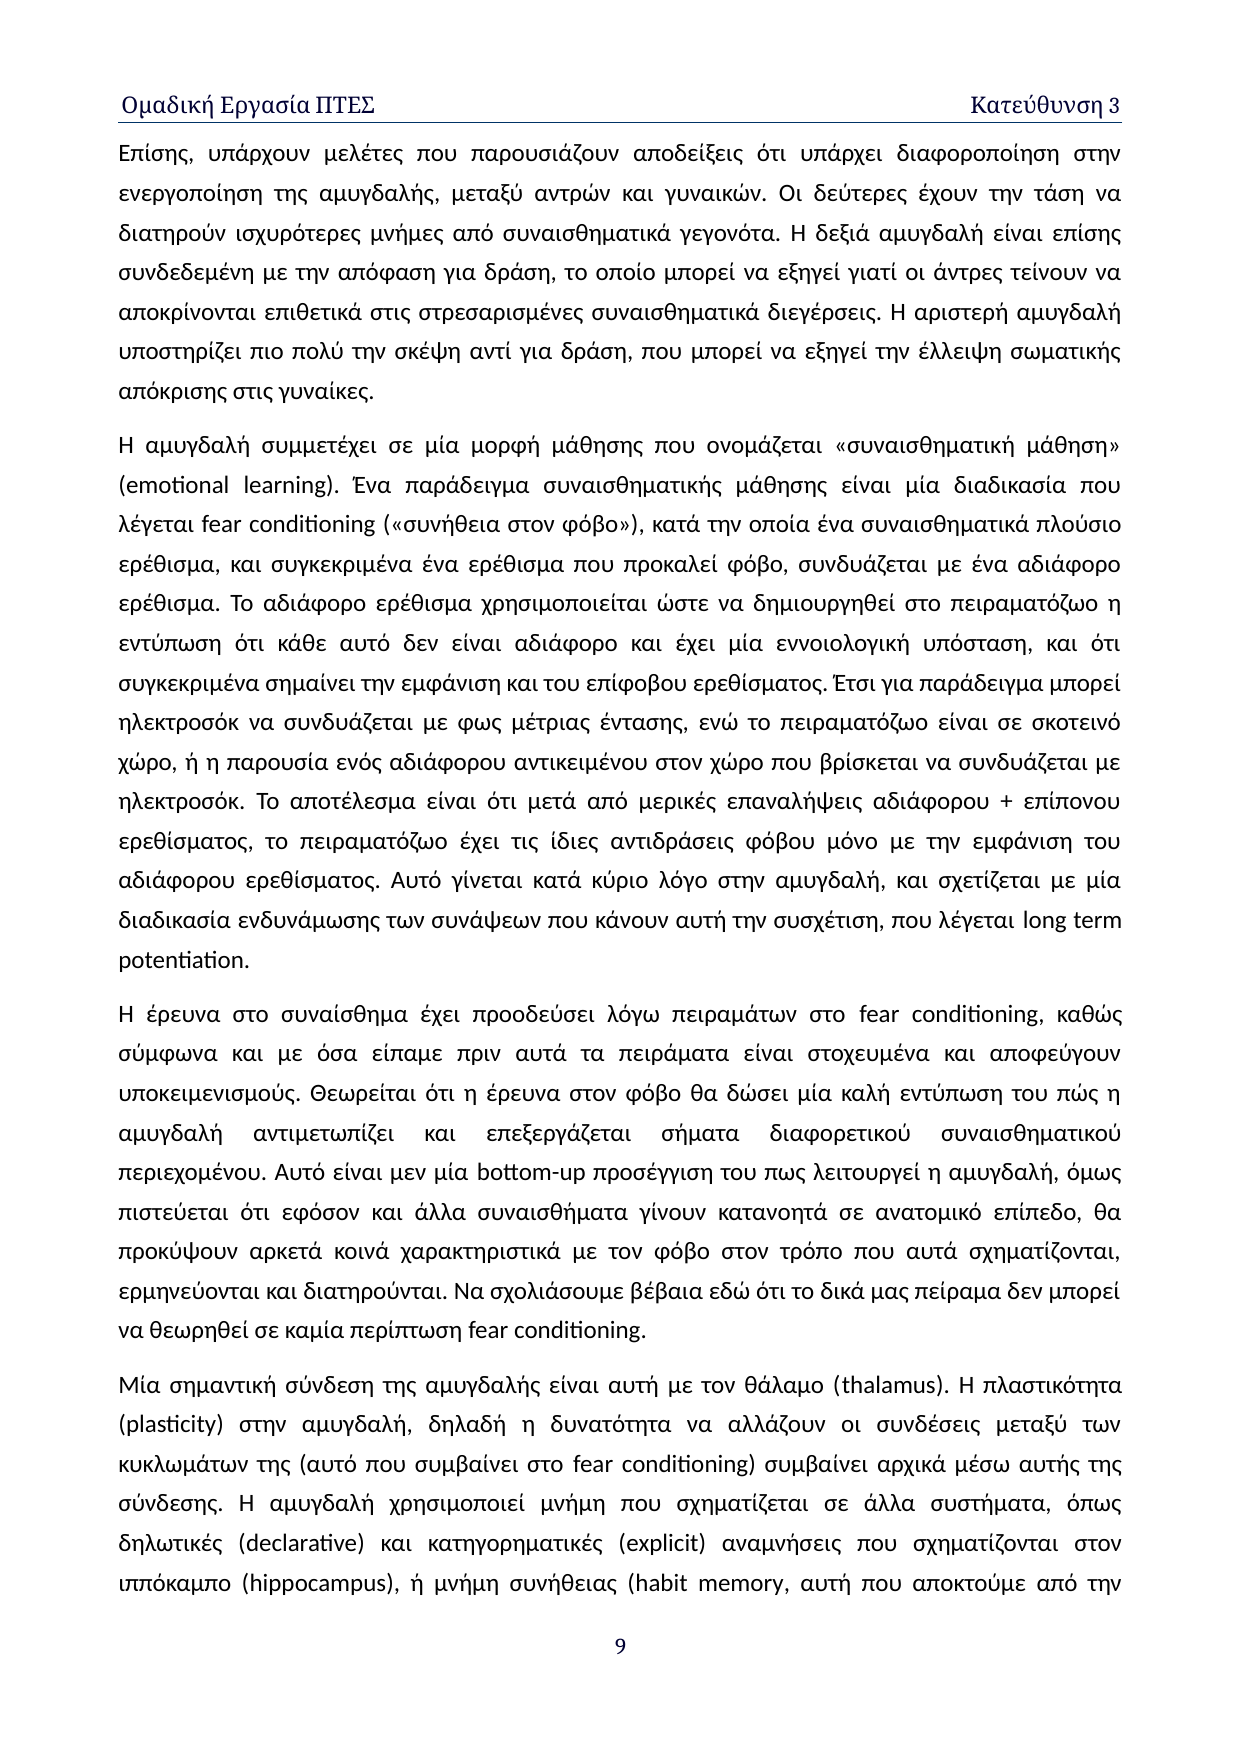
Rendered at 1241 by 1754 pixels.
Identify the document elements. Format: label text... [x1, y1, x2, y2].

text Επίσης, υπάρχουν μελέτες που παρουσιάζουν αποδείξεις ότι υπάρχει διαφοροποίηση στην ενεργοποίηση της αμυγδαλής, μεταξύ αντρών και γυναικών. Οι δεύτερες έχουν την τάση να διατηρούν ισχυρότερες μνήμες από συναισθηματικά γεγονότα. Η δεξιά αμυγδαλή είναι επίσης συνδεδεμένη με την απόφαση για δράση, το οποίο μπορεί να εξηγεί γιατί οι άντρες τείνουν να αποκρίνονται επιθετικά στις στρεσαρισμένες συναισθηματικά διεγέρσεις. Η αριστερή αμυγδαλή υποστηρίζει πιο πολύ την σκέψη αντί για δράση, που μπορεί να εξηγεί την έλλειψη σωματικής απόκρισης στις γυναίκες. [118, 137, 1122, 406]
text Η έρευνα στο συναίσθημα έχει προοδεύσει λόγω πειραμάτων στο fear conditioning, καθώς σύμφωνα και με όσα είπαμε πριν αυτά τα πειράματα είναι στοχευμένα και αποφεύγουν υποκειμενισμούς. Θεωρείται ότι η έρευνα στον φόβο θα δώσει μία καλή εντύπωση του πώς η αμυγδαλή αντιμετωπίζει και επεξεργάζεται σήματα διαφορετικού συναισθηματικού περιεχομένου. Αυτό είναι μεν μία bottom-up προσέγγιση του πως λειτουργεί η αμυγδαλή, όμως πιστεύεται ότι εφόσον και άλλα συναισθήματα γίνουν κατανοητά σε ανατομικό επίπεδο, θα προκύψουν αρκετά κοινά χαρακτηριστικά με τον φόβο στον τρόπο που αυτά σχηματίζονται, ερμηνεύονται και διατηρούνται. Να σχολιάσουμε βέβαια εδώ ότι το δικά μας πείραμα δεν μπορεί να θεωρηθεί σε καμία περίπτωση fear conditioning. [118, 998, 1122, 1345]
text Μία σημαντική σύνδεση της αμυγδαλής είναι αυτή με τον θάλαμο (thalamus). H πλαστικότητα (plasticity) στην αμυγδαλή, δηλαδή η δυνατότητα να αλλάζουν οι συνδέσεις μεταξύ των κυκλωμάτων της (αυτό που συμβαίνει στο fear conditioning) συμβαίνει αρχικά μέσω αυτής της σύνδεσης. Η αμυγδαλή χρησιμοποιεί μνήμη που σχηματίζεται σε άλλα συστήματα, όπως δηλωτικές (declarative) και κατηγορηματικές (explicit) αναμνήσεις που σχηματίζονται στον ιππόκαμπο (hippocampus), ή μνήμη συνήθειας (habit memory, αυτή που αποκτούμε από την [118, 1369, 1122, 1597]
text Η αμυγδαλή συμμετέχει σε μία μορφή μάθησης που ονομάζεται «συναισθηματική μάθηση» (emotional learning). Ένα παράδειγμα συναισθηματικής μάθησης είναι μία διαδικασία που λέγεται fear conditioning («συνήθεια στον φόβο»), κατά την οποία ένα συναισθηματικά πλούσιο ερέθισμα, και συγκεκριμένα ένα ερέθισμα που προκαλεί φόβο, συνδυάζεται με ένα αδιάφορο ερέθισμα. Το αδιάφορο ερέθισμα χρησιμοποιείται ώστε να δημιουργηθεί στο πειραματόζωο η εντύπωση ότι κάθε αυτό δεν είναι αδιάφορο και έχει μία εννοιολογική υπόσταση, και ότι συγκεκριμένα σημαίνει την εμφάνιση και του επίφοβου ερεθίσματος. Έτσι για παράδειγμα μπορεί ηλεκτροσόκ να συνδυάζεται με φως μέτριας έντασης, ενώ το πειραματόζωο είναι σε σκοτεινό χώρο, ή η παρουσία ενός αδιάφορου αντικειμένου στον χώρο που βρίσκεται να συνδυάζεται με ηλεκτροσόκ. Το αποτέλεσμα είναι ότι μετά από μερικές επαναλήψεις αδιάφορου + επίπονου ερεθίσματος, το πειραματόζωο έχει τις ίδιες αντιδράσεις φόβου μόνο με την εμφάνιση του αδιάφορου ερεθίσματος. Αυτό γίνεται κατά κύριο λόγο στην αμυγδαλή, και σχετίζεται με μία διαδικασία ενδυνάμωσης των συνάψεων που κάνουν αυτή την συσχέτιση, που λέγεται long term potentiation. [118, 429, 1122, 974]
